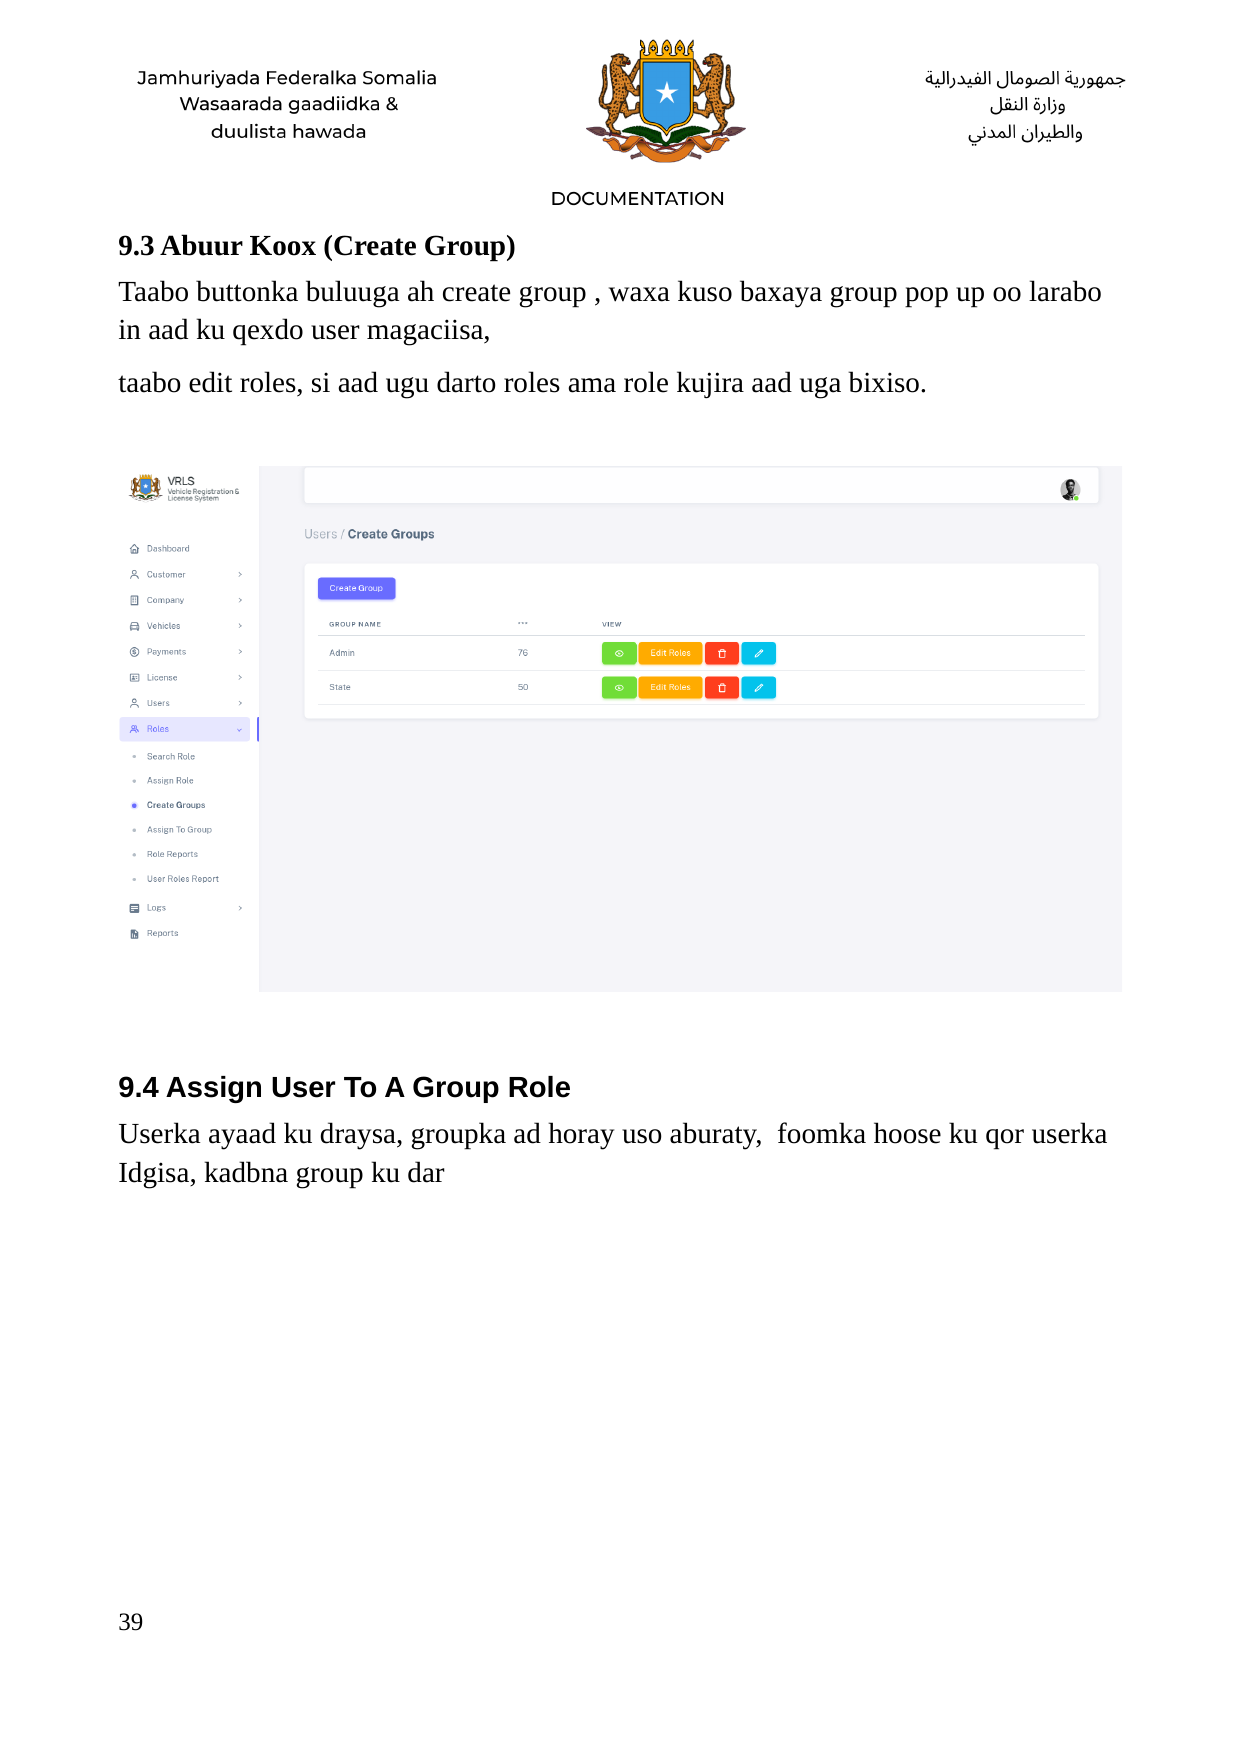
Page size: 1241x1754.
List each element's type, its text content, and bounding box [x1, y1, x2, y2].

text Userka ayaad ku draysa, groupka ad horay uso aburaty, foomka hoose ku qor userka Idgisa, kadbna group ku dar [118, 1117, 1122, 1189]
text taabo edit roles, si aad ugu darto roles ama role kujira aad uga bixiso. [118, 365, 1122, 399]
picture [118, 19, 1157, 228]
text Taabo buttonka buluuga ah create group , waxa kuso baxaya group pop up oo larabo in aad ku qexdo user magaciisa, [118, 274, 1122, 346]
picture [118, 466, 1123, 992]
subtitle 9.3 Abuur Koox (Create Group) [118, 228, 1122, 261]
subtitle 9.4 Assign User To A Group Role [118, 1071, 1122, 1104]
